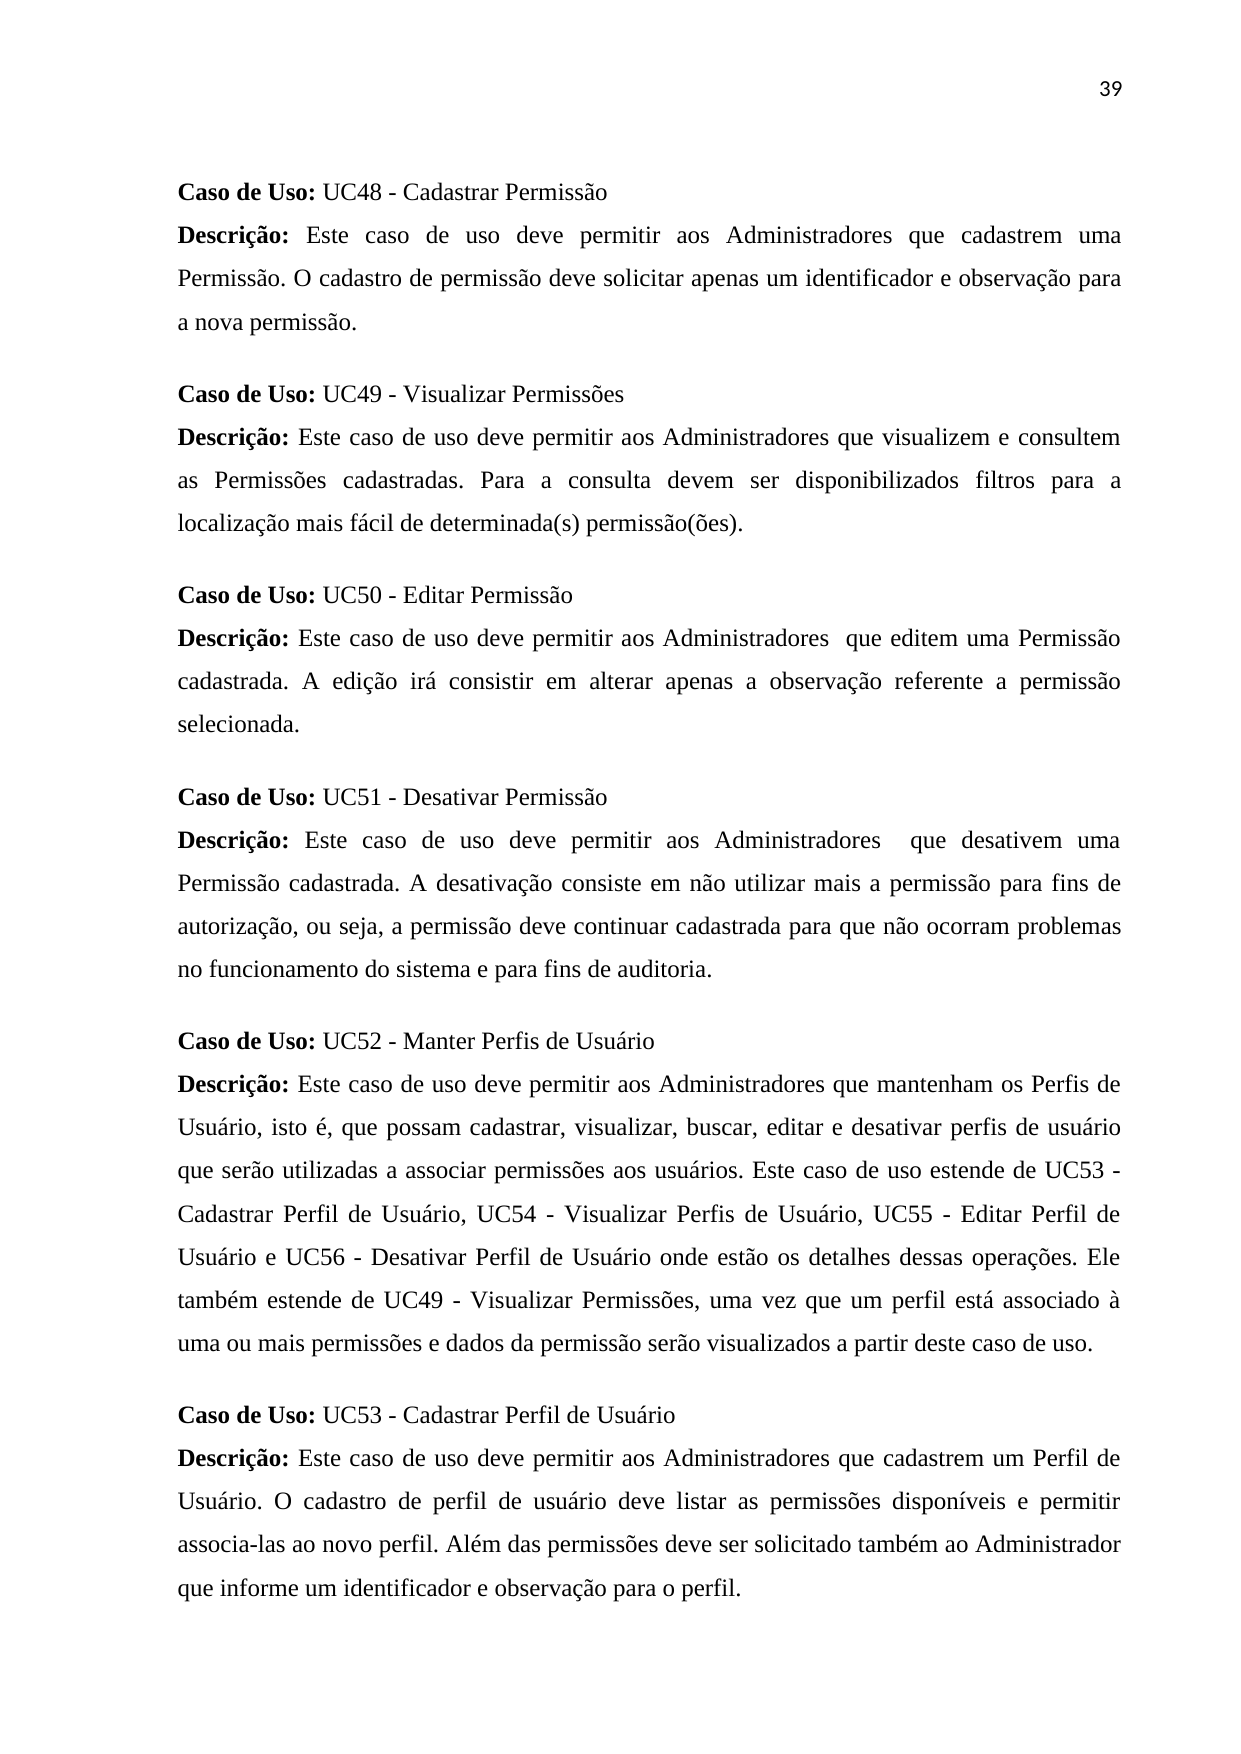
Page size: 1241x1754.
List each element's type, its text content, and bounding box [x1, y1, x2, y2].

text Caso de Uso: UC49 - Visualizar Permissões [177, 379, 1122, 407]
text Caso de Uso: UC48 - Cadastrar Permissão [177, 177, 1122, 206]
text Caso de Uso: UC50 - Editar Permissão [177, 580, 1122, 609]
text Descrição: Este caso de uso deve permitir aos Administradores que cadastrem uma Permissão. O cadastro de permissão deve solicitar apenas um identificador e observação para a nova permissão. [177, 220, 1122, 335]
text Caso de Uso: UC51 - Desativar Permissão [177, 782, 1122, 810]
text Descrição: Este caso de uso deve permitir aos Administradores que mantenham os Perfis de Usuário, isto é, que possam cadastrar, visualizar, buscar, editar e desativar perfis de usuário que serão utilizadas a associar permissões aos usuários. Este caso de uso estende de UC53 - Cadastrar Perfil de Usuário, UC54 - Visualizar Perfis de Usuário, UC55 - Editar Perfil de Usuário e UC56 - Desativar Perfil de Usuário onde estão os detalhes dessas operações. Ele também estende de UC49 - Visualizar Permissões, uma vez que um perfil está associado à uma ou mais permissões e dados da permissão serão visualizados a partir deste caso de uso. [177, 1069, 1122, 1357]
text Descrição: Este caso de uso deve permitir aos Administradores que editem uma Permissão cadastrada. A edição irá consistir em alterar apenas a observação referente a permissão selecionada. [177, 623, 1122, 738]
text Descrição: Este caso de uso deve permitir aos Administradores que desativem uma Permissão cadastrada. A desativação consiste em não utilizar mais a permissão para fins de autorização, ou seja, a permissão deve continuar cadastrada para que não ocorram problemas no funcionamento do sistema e para fins de auditoria. [177, 825, 1122, 983]
text Descrição: Este caso de uso deve permitir aos Administradores que visualizem e consultem as Permissões cadastradas. Para a consulta devem ser disponibilizados filtros para a localização mais fácil de determinada(s) permissão(ões). [177, 422, 1122, 537]
text Caso de Uso: UC52 - Manter Perfis de Usuário [177, 1026, 1122, 1055]
text Caso de Uso: UC53 - Cadastrar Perfil de Usuário [177, 1400, 1122, 1429]
text Descrição: Este caso de uso deve permitir aos Administradores que cadastrem um Perfil de Usuário. O cadastro de perfil de usuário deve listar as permissões disponíveis e permitir associa-las ao novo perfil. Além das permissões deve ser solicitado também ao Administrador que informe um identificador e observação para o perfil. [177, 1443, 1122, 1601]
